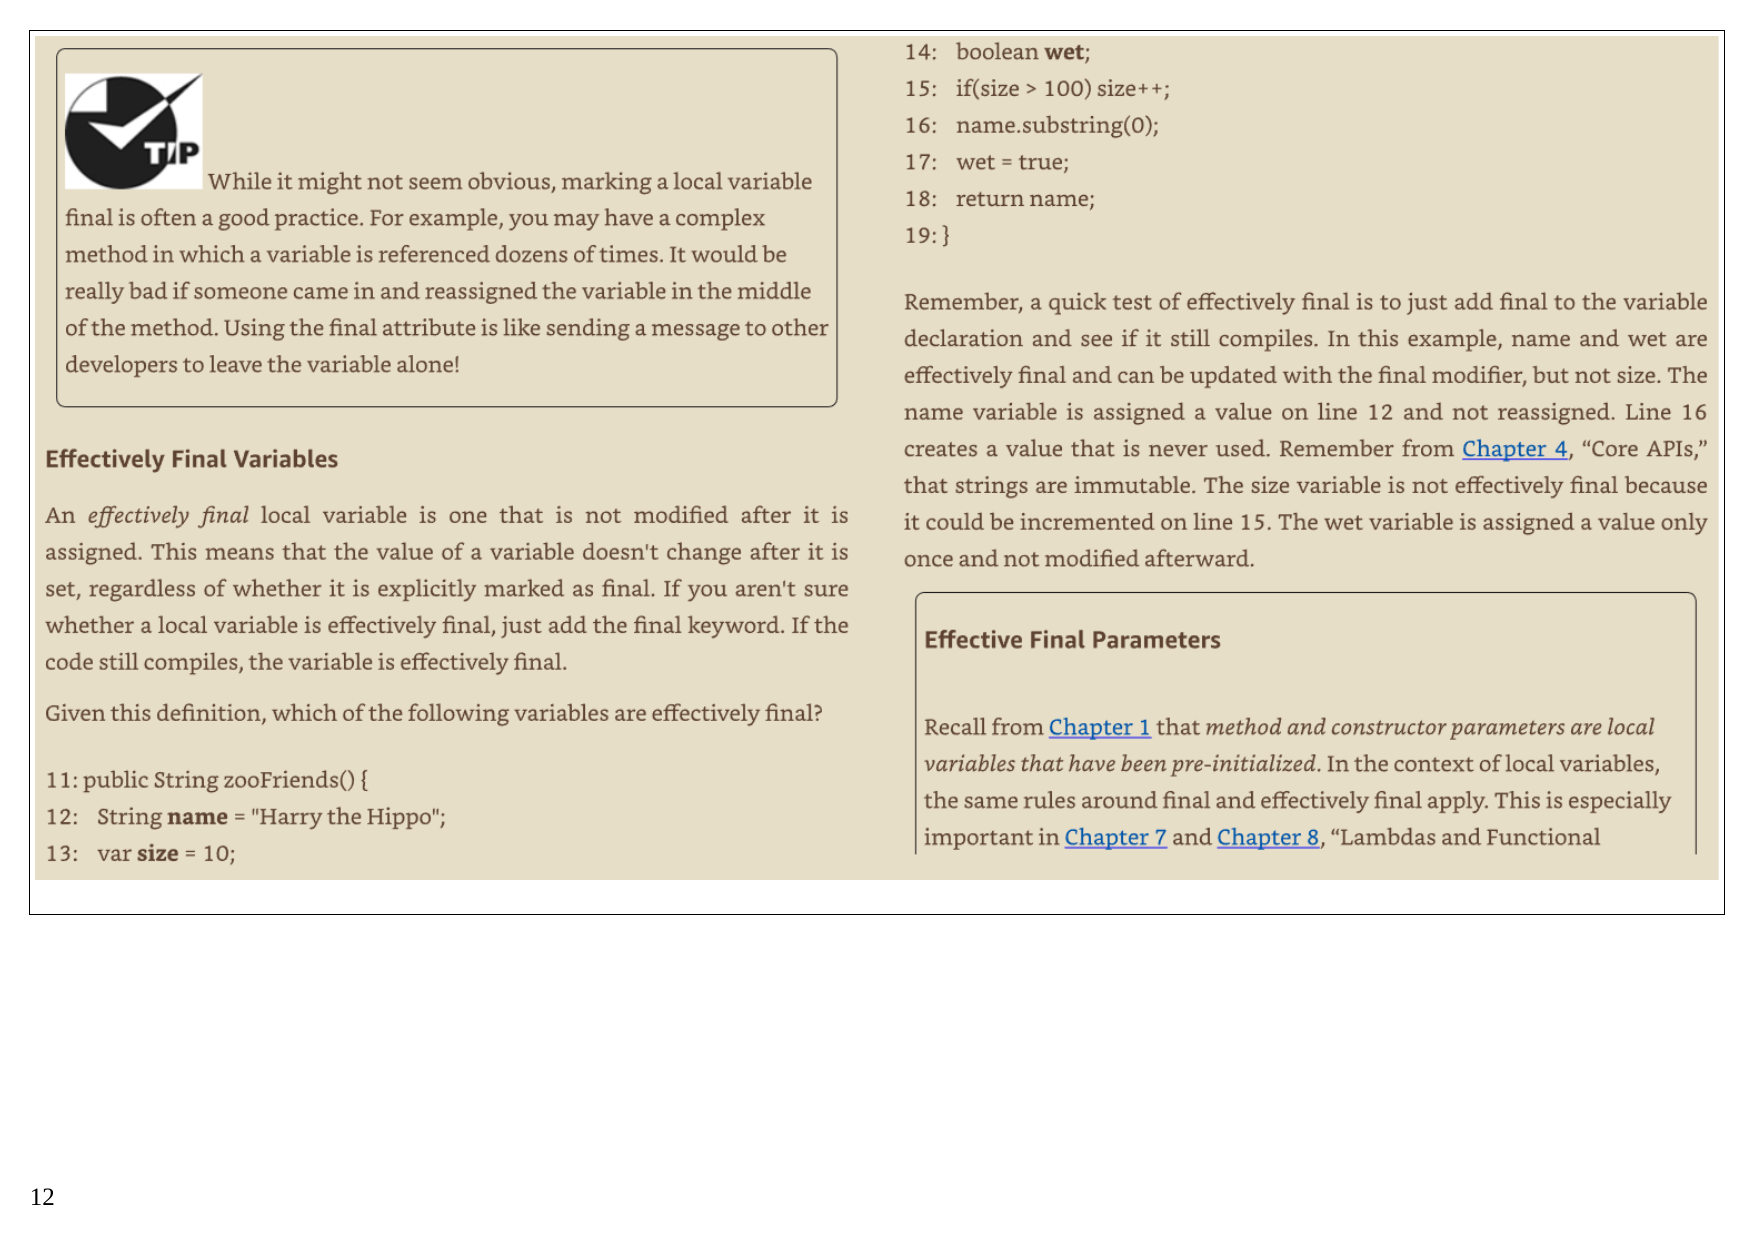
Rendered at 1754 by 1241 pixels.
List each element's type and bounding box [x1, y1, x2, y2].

picture [35, 36, 1719, 880]
table_cell [30, 31, 1724, 914]
